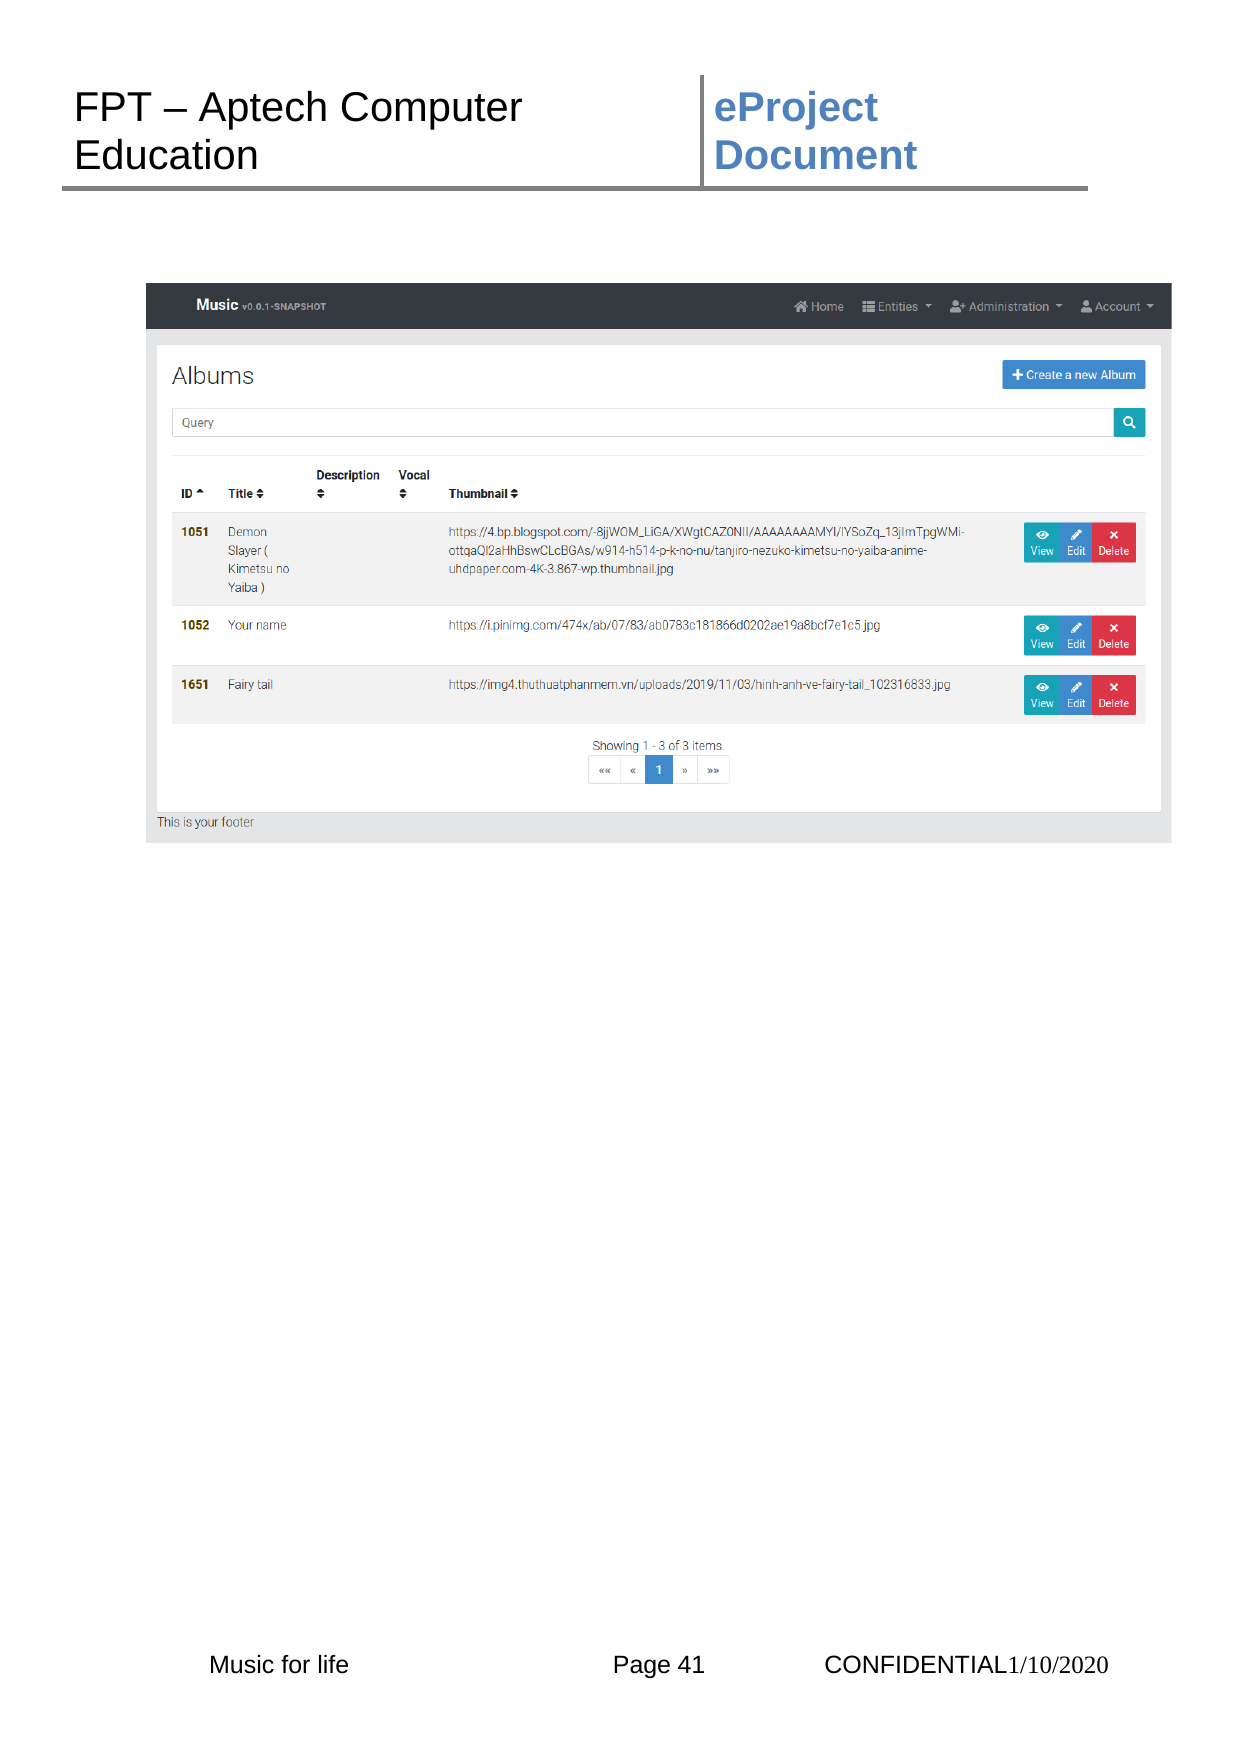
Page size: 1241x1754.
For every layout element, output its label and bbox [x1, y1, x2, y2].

picture [146, 283, 1172, 843]
